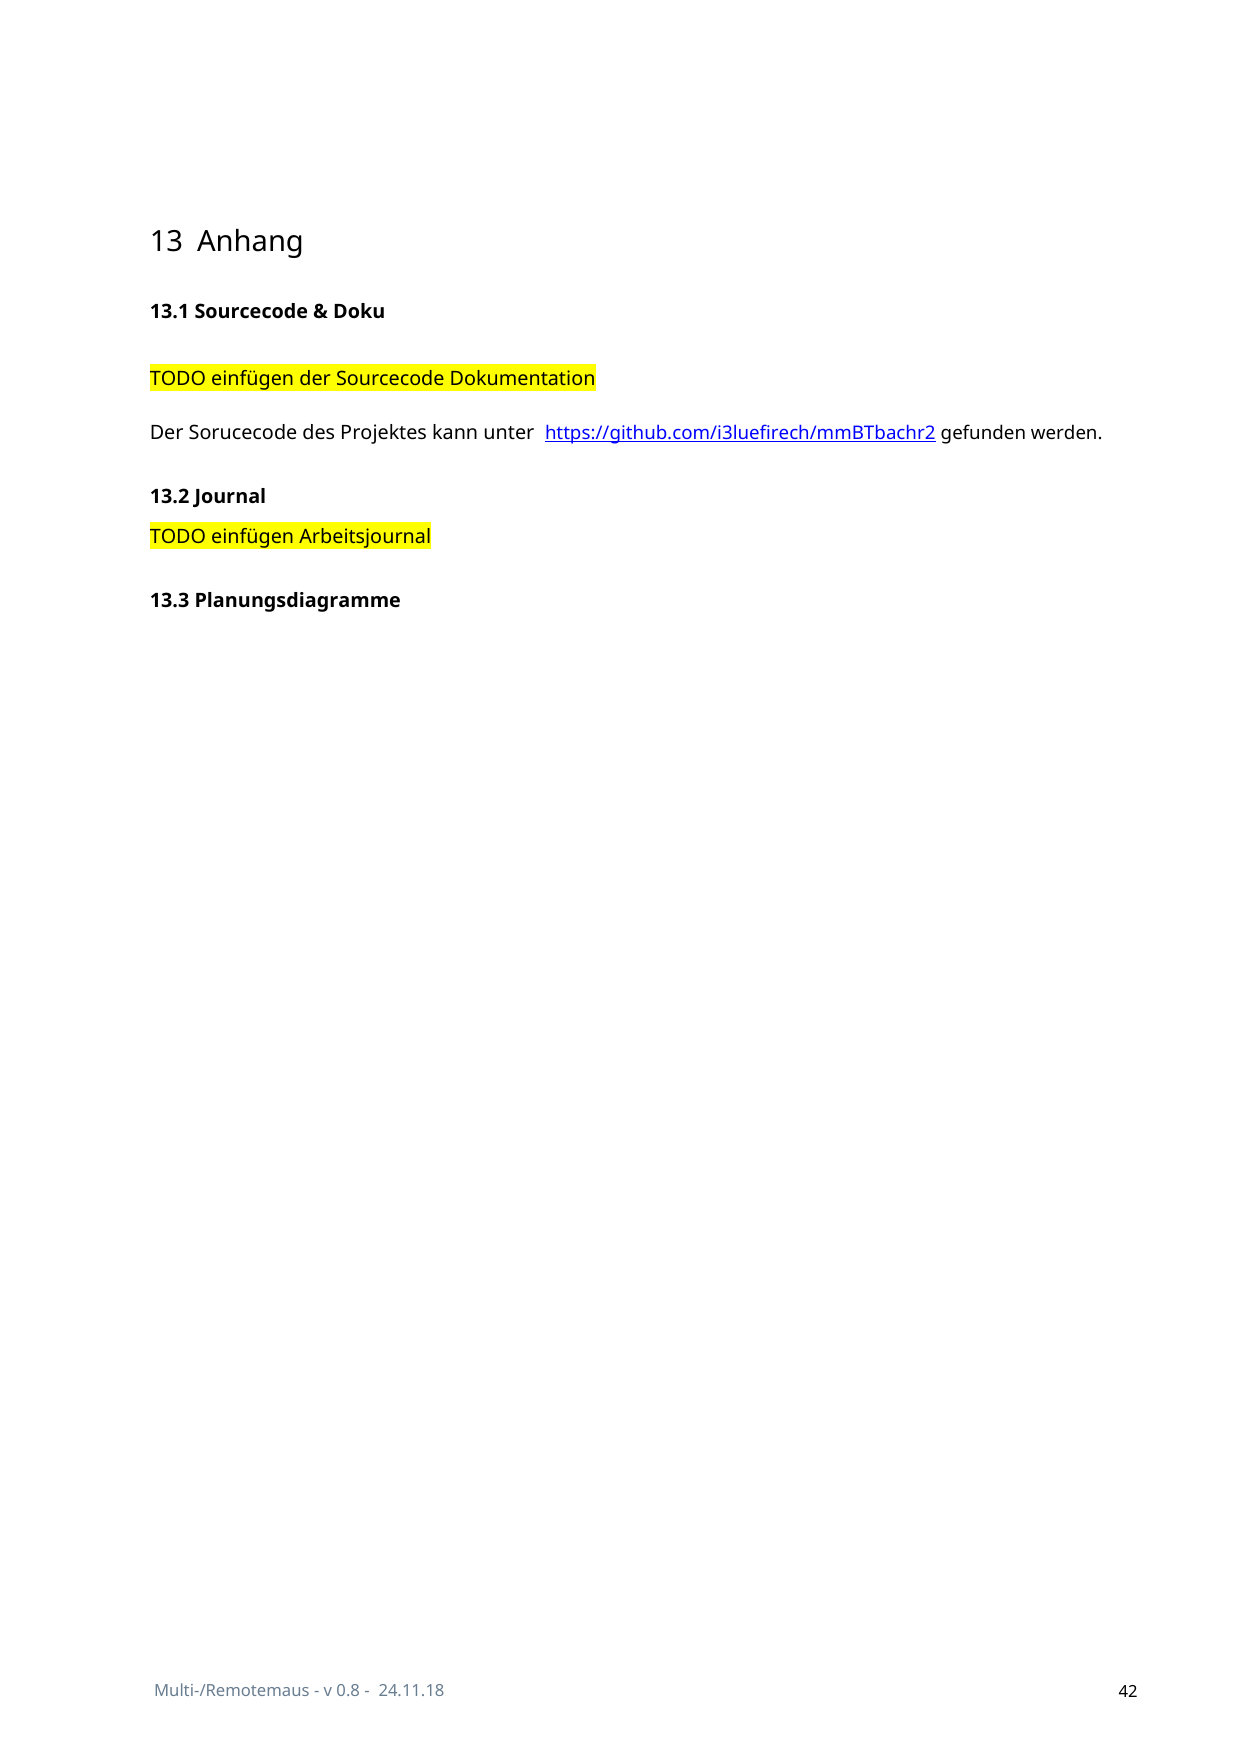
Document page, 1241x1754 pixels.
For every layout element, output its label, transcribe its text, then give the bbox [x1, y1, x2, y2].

subtitle Journal [149, 483, 1136, 510]
subtitle Planungsdiagramme [149, 587, 1136, 614]
text TODO einfügen der Sourcecode Dokumentation [149, 364, 1136, 391]
text Der Sorucecode des Projektes kann unter https://github.com/i3luefirech/mmBTbachr2 gefunden werden. [149, 418, 1136, 445]
subtitle Sourcecode & Doku [149, 298, 1136, 325]
subtitle Anhang [149, 221, 1136, 260]
text TODO einfügen Arbeitsjournal [149, 522, 1136, 549]
